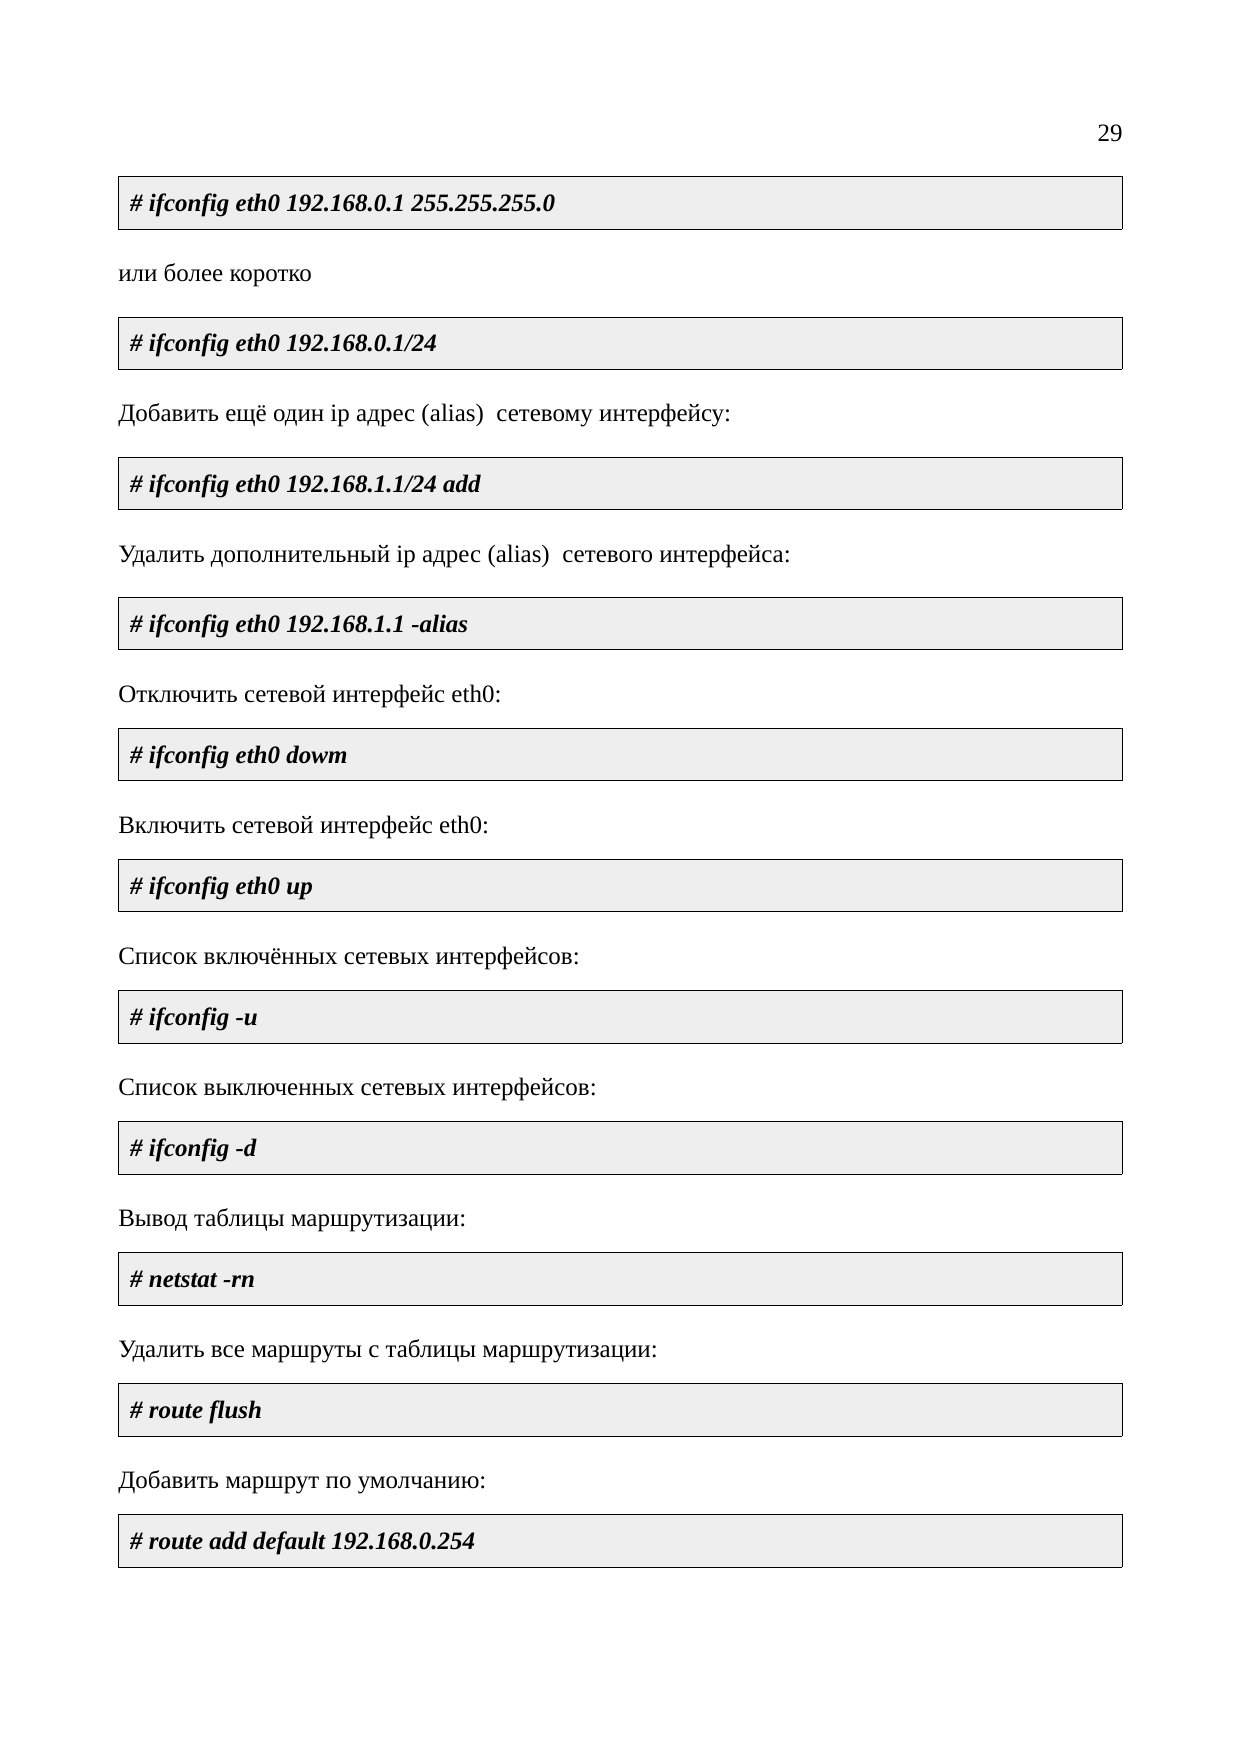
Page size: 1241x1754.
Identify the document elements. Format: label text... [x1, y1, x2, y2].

text # ifconfig eth0 up [119, 860, 1122, 911]
text # ifconfig eth0 192.168.0.1 255.255.255.0 [119, 177, 1122, 229]
text # netstat -rn [119, 1253, 1122, 1305]
text Добавить ещё один ip адрес (alias) сетевому интерфейсу: [118, 398, 1122, 427]
text Вывод таблицы маршрутизации: [118, 1203, 1122, 1232]
text # ifconfig eth0 192.168.1.1 -alias [119, 598, 1122, 649]
text # ifconfig eth0 192.168.1.1/24 add [119, 458, 1122, 509]
text Добавить маршрут по умолчанию: [118, 1465, 1122, 1494]
text Удалить дополнительный ip адрес (alias) сетевого интерфейса: [118, 539, 1122, 567]
text Удалить все маршруты с таблицы маршрутизации: [118, 1334, 1122, 1363]
text Отключить сетевой интерфейс eth0: [118, 679, 1122, 708]
text Список выключенных сетевых интерфейсов: [118, 1072, 1122, 1101]
text Включить сетевой интерфейс eth0: [118, 810, 1122, 839]
text # ifconfig eth0 192.168.0.1/24 [119, 318, 1122, 369]
text # ifconfig -u [119, 991, 1122, 1043]
text или более коротко [118, 258, 1122, 287]
text # route flush [119, 1384, 1122, 1436]
text # route add default 192.168.0.254 [119, 1515, 1122, 1567]
text # ifconfig -d [119, 1122, 1122, 1174]
text # ifconfig eth0 dowm [119, 729, 1122, 780]
text Список включённых сетевых интерфейсов: [118, 941, 1122, 970]
